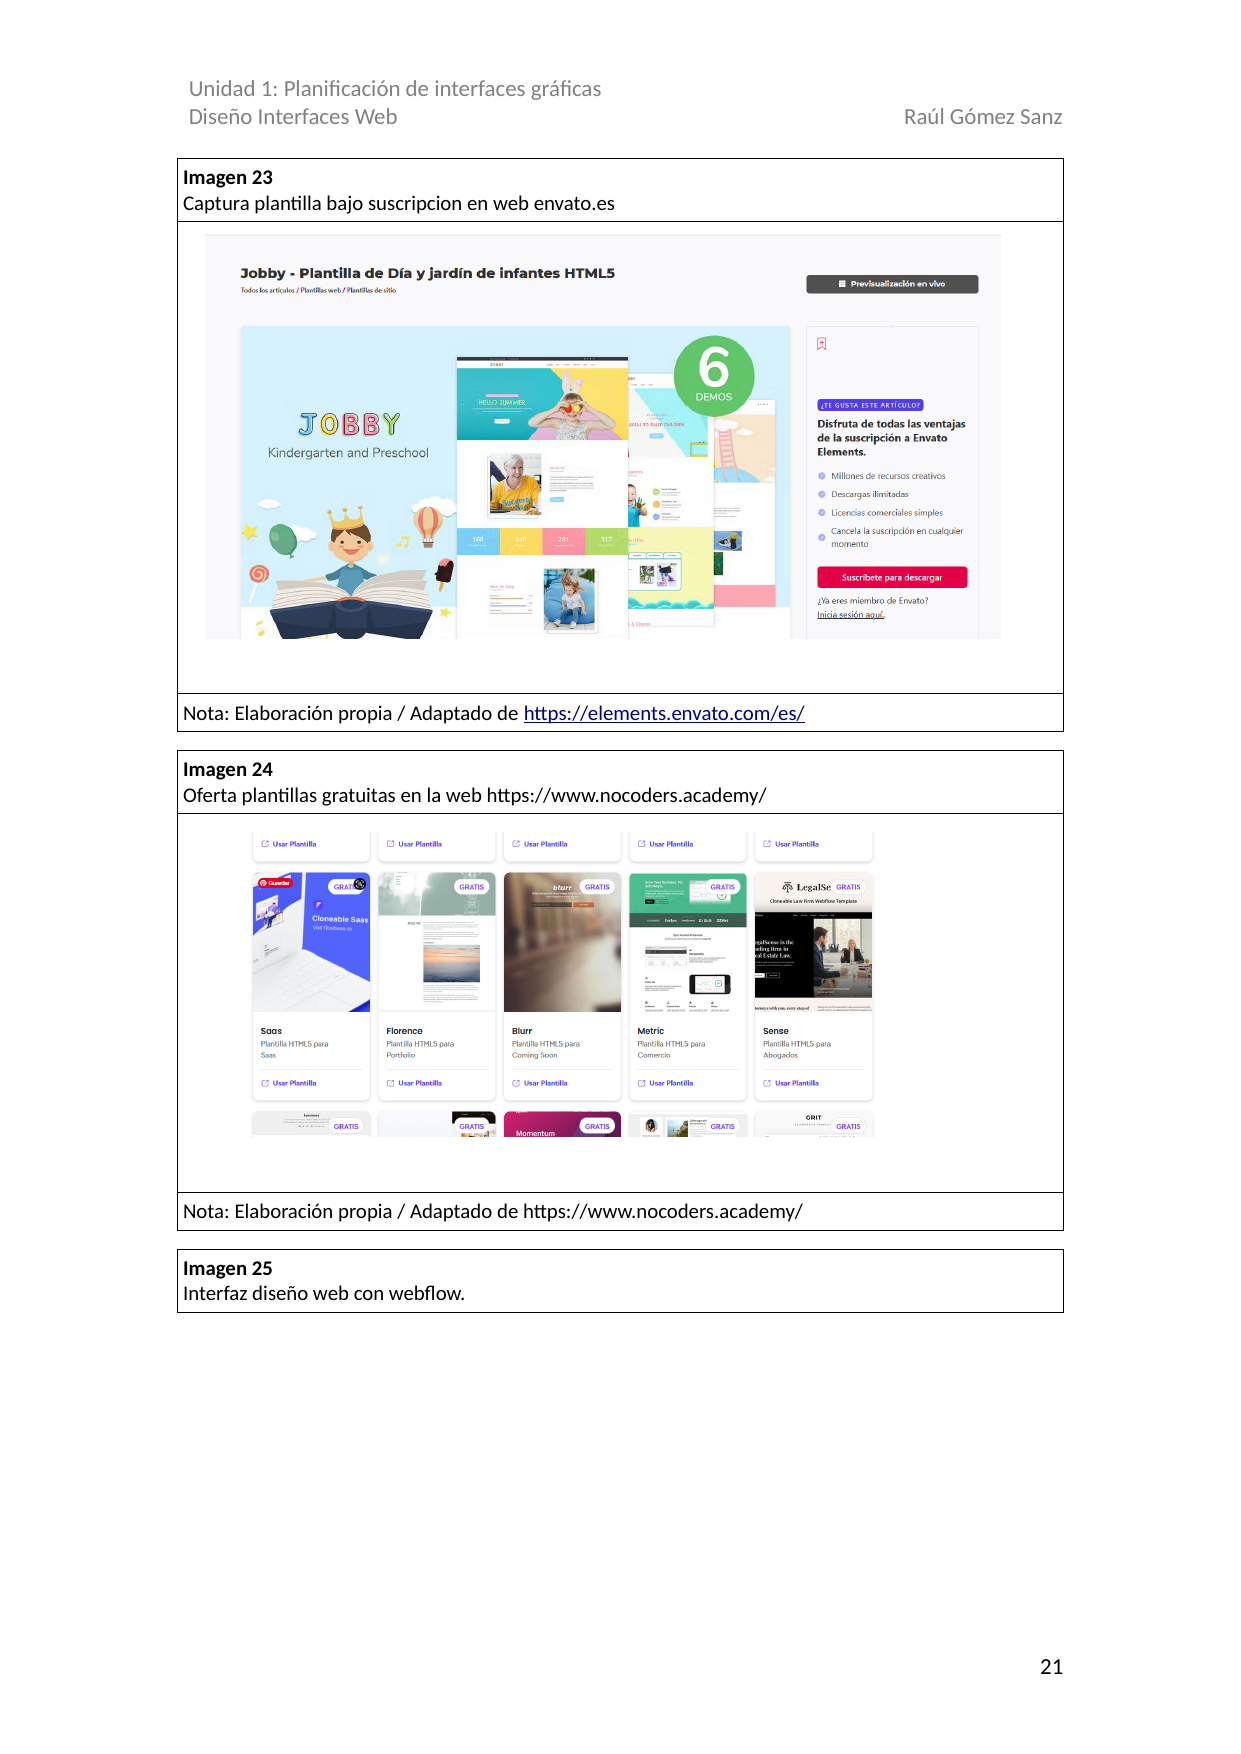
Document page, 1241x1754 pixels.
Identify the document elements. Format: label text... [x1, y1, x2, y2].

table_header Imagen 24 Oferta plantillas gratuitas en la web https://www.nocoders.academy/ [178, 751, 1063, 813]
table_header Imagen 23 Captura plantilla bajo suscripcion en web envato.es [178, 159, 1063, 221]
table_cell [178, 814, 1063, 1192]
table_cell Nota: Elaboración propia / Adaptado de https://elements.envato.com/es/ [178, 694, 1063, 731]
table_header Imagen 25 Interfaz diseño web con webflow. [178, 1250, 1063, 1312]
picture [199, 832, 940, 1137]
table_cell Nota: Elaboración propia / Adaptado de https://www.nocoders.academy/ [178, 1193, 1063, 1230]
picture [205, 234, 1001, 639]
table_cell [178, 222, 1063, 693]
